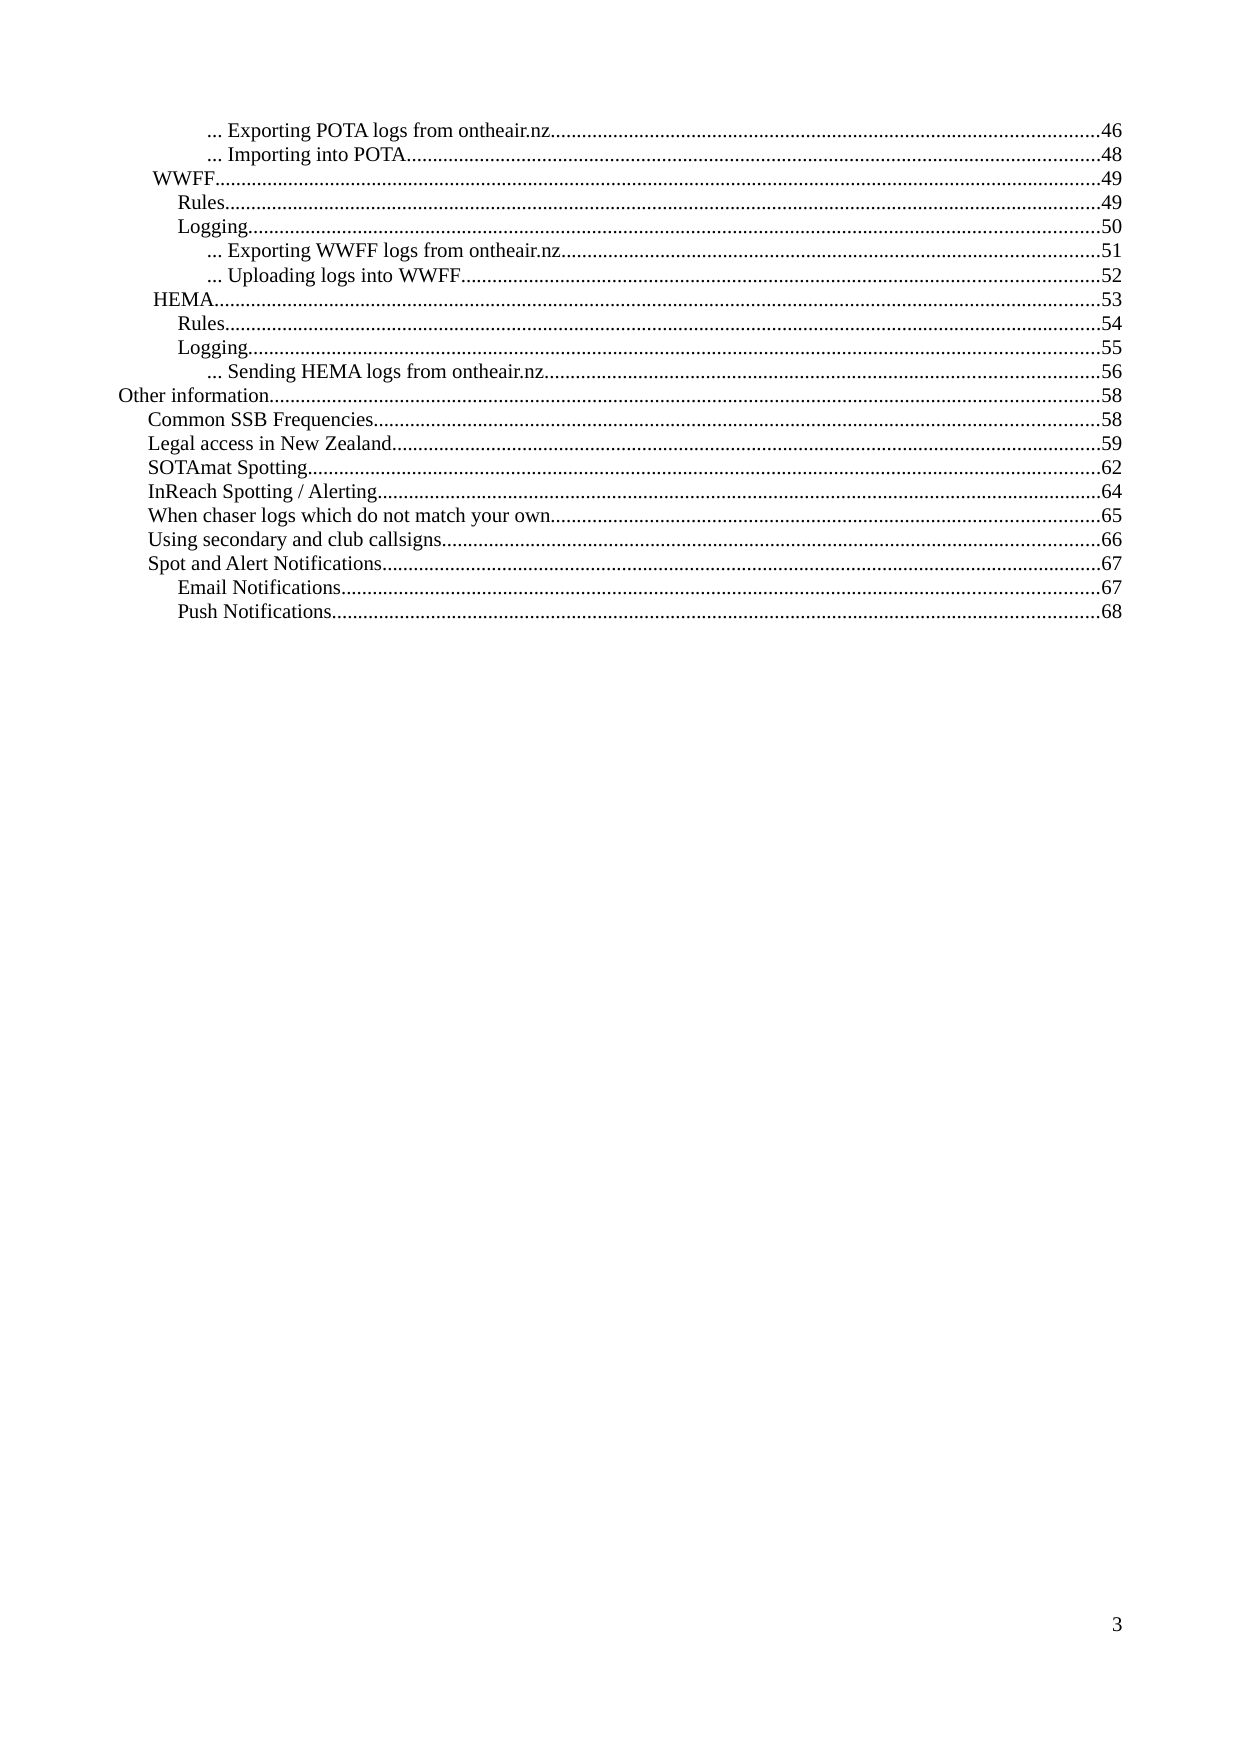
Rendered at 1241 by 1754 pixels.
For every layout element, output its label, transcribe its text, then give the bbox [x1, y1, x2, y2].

text HEMA 53 [148, 287, 1122, 311]
text Common SSB Frequencies 58 [148, 407, 1122, 431]
text Rules 49 [177, 190, 1122, 214]
text ... Sending HEMA logs from ontheair.nz 56 [207, 359, 1122, 383]
text ... Exporting POTA logs from ontheair.nz 46 [207, 118, 1122, 142]
text ... Uploading logs into WWFF 52 [207, 262, 1122, 287]
text Legal access in New Zealand 59 [148, 431, 1122, 455]
text Push Notifications 68 [177, 599, 1122, 623]
text Logging 50 [177, 214, 1122, 238]
text Rules 54 [177, 311, 1122, 335]
text When chaser logs which do not match your own 65 [148, 503, 1122, 527]
text ... Exporting WWFF logs from ontheair.nz 51 [207, 238, 1122, 262]
text Other information 58 [118, 383, 1122, 407]
text SOTAmat Spotting 62 [148, 455, 1122, 479]
text InReach Spotting / Alerting 64 [148, 479, 1122, 503]
text Logging 55 [177, 335, 1122, 359]
text WWFF 49 [148, 166, 1122, 190]
text ... Importing into POTA 48 [207, 142, 1122, 166]
text Email Notifications 67 [177, 575, 1122, 599]
text Spot and Alert Notifications 67 [148, 551, 1122, 575]
text Using secondary and club callsigns 66 [148, 527, 1122, 551]
